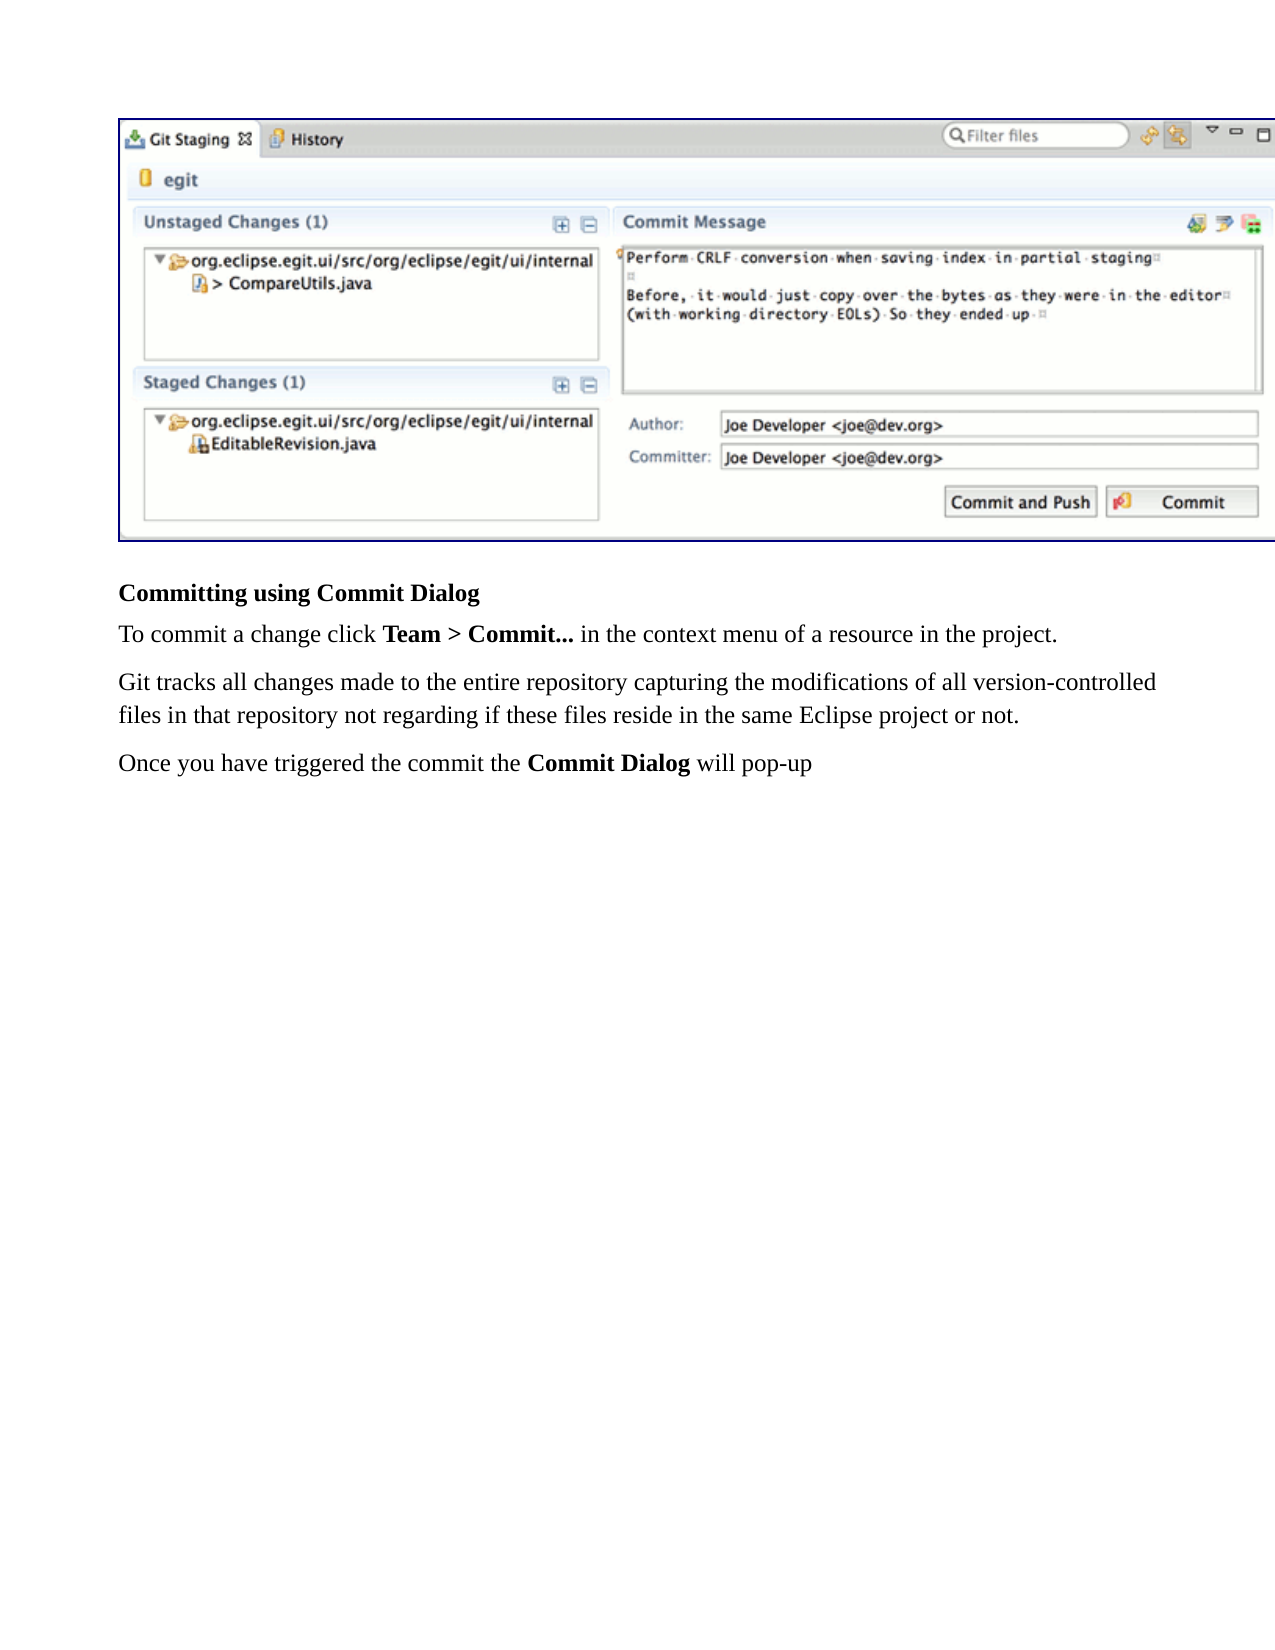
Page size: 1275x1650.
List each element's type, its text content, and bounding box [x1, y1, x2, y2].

subtitle Committing using Commit Dialog [118, 578, 1157, 607]
text Once you have triggered the commit the Commit Dialog will pop-up [118, 748, 1157, 777]
text Git tracks all changes made to the entire repository capturing the modifications of all version-controlled files in that repository not regarding if these files reside in the same Eclipse project or not. [118, 667, 1157, 729]
picture [120, 120, 1275, 540]
text To commit a change click Team > Commit... in the context menu of a resource in the project. [118, 619, 1157, 648]
